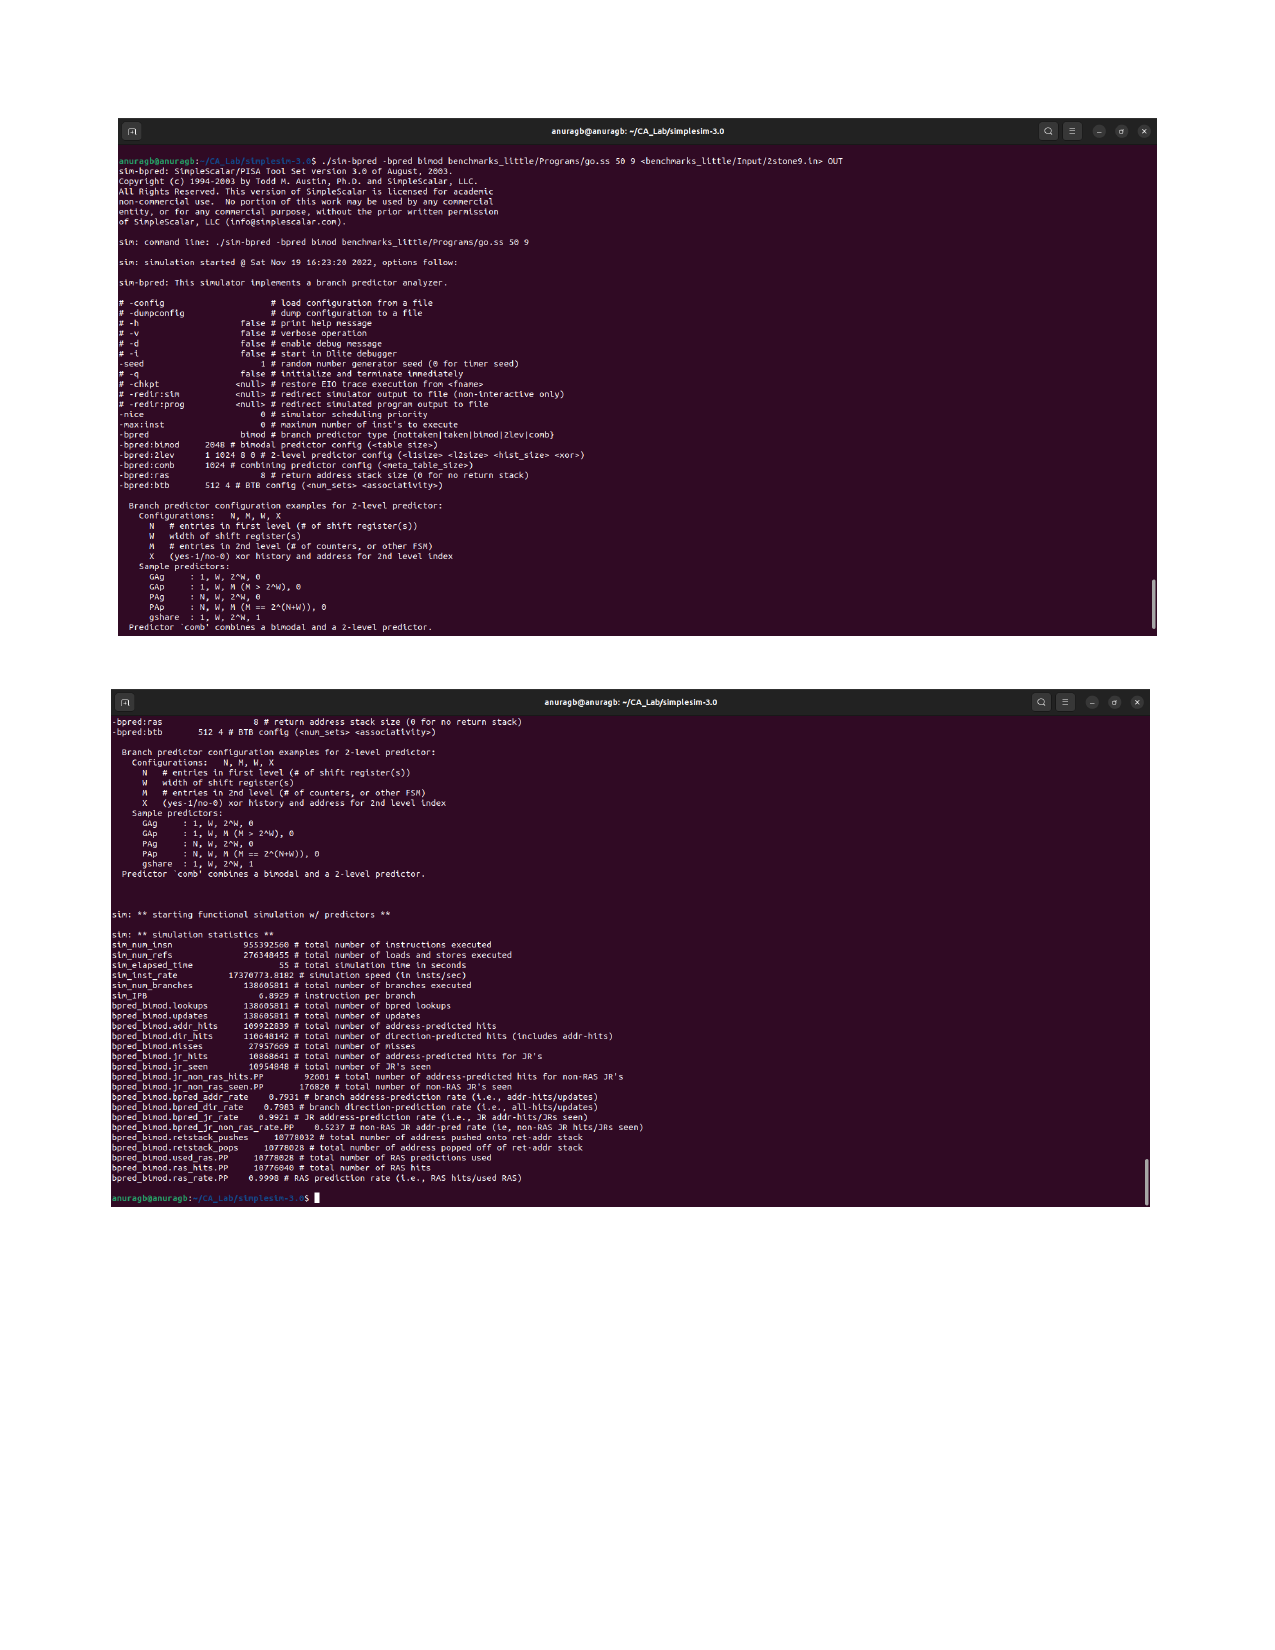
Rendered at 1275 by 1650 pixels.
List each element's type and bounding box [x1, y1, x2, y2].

picture [111, 689, 1150, 1207]
picture [118, 118, 1157, 636]
